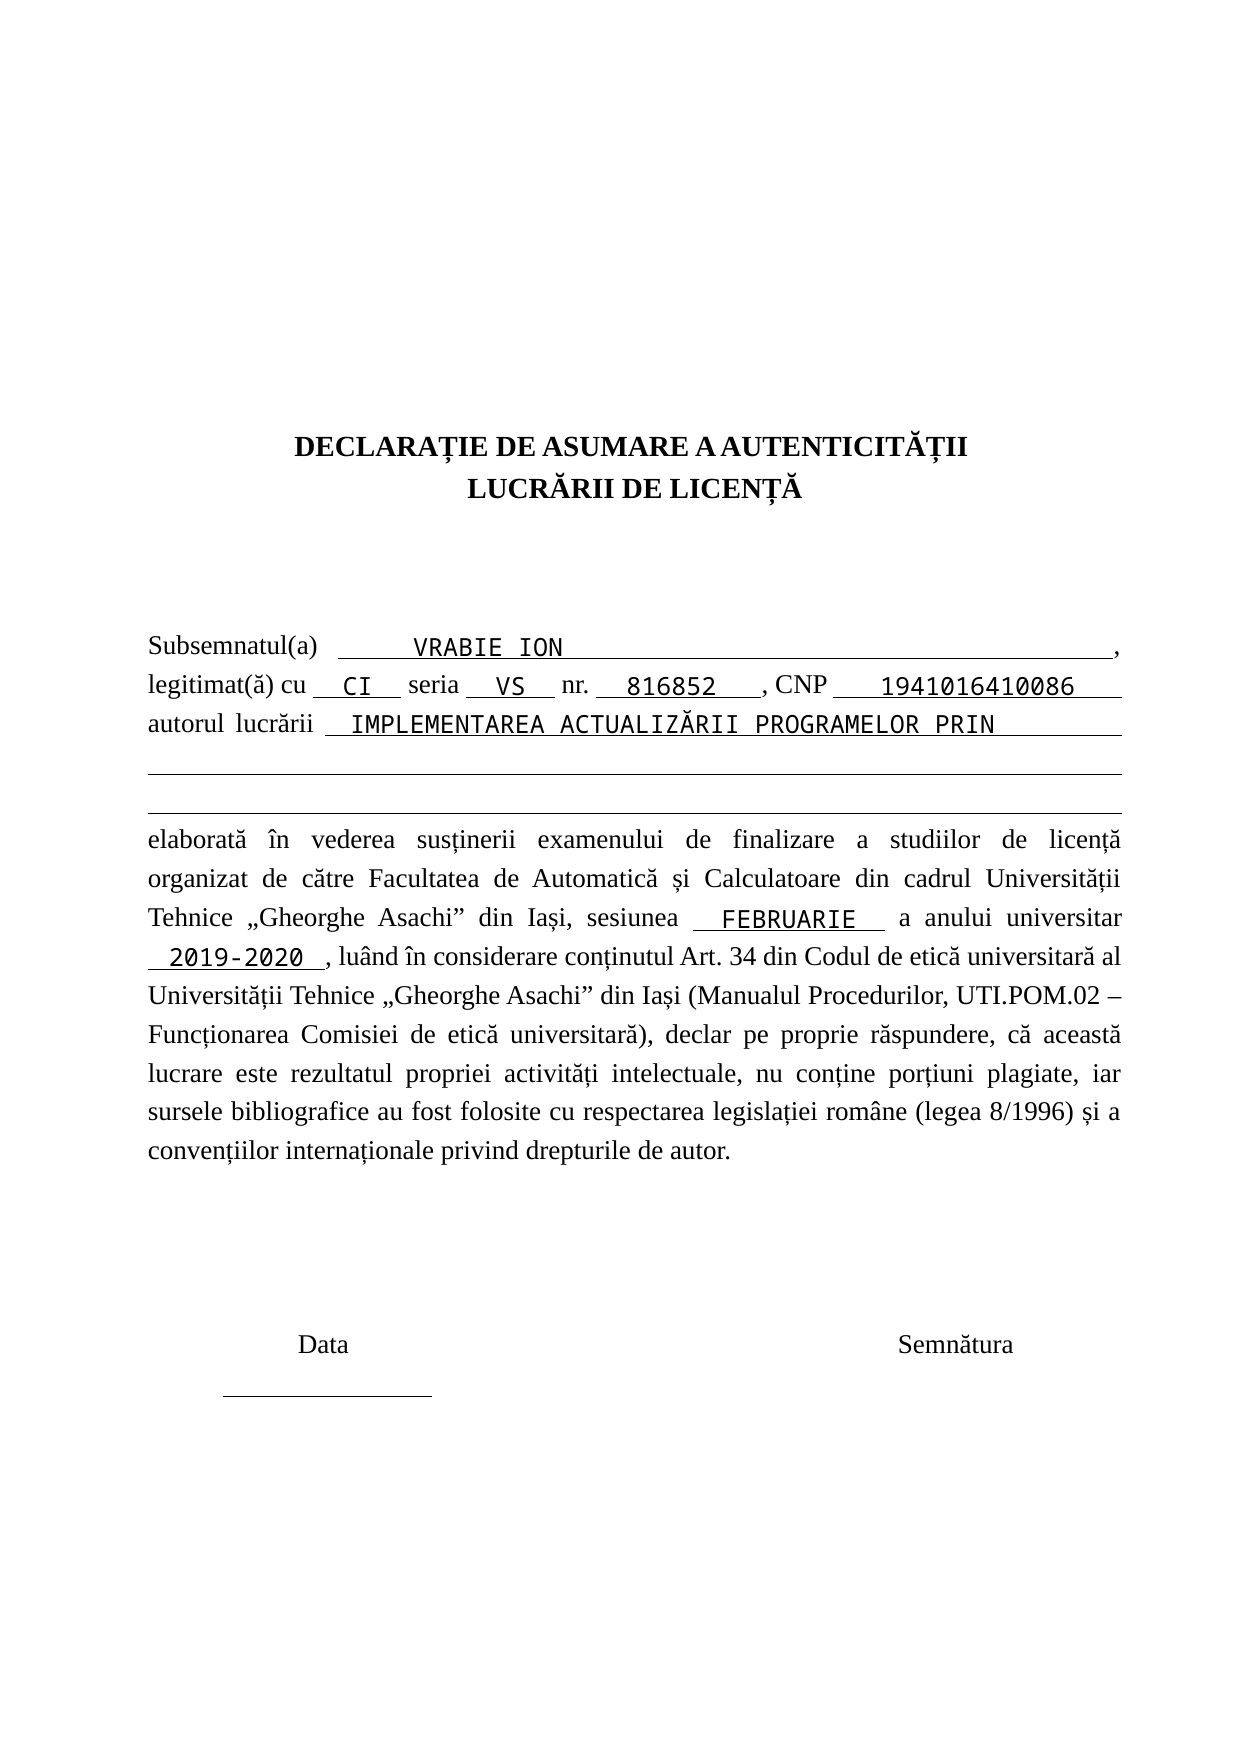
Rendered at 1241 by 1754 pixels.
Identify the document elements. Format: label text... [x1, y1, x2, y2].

text CI [313, 668, 401, 696]
text [148, 775, 1122, 813]
text Data Semnătura [148, 1329, 1122, 1360]
text Implementarea actualizării programelor prin comunicație fără Fir [350, 707, 1097, 735]
text autorul lucrării [148, 707, 1122, 774]
text VS [466, 668, 555, 696]
text legitimat(ă) cu seria nr. , CNP [148, 668, 1122, 699]
text DECLARAȚIE DE ASUMARE A AUTENTICITĂȚII [148, 429, 1122, 462]
text februarie [693, 901, 885, 929]
text 816852 [596, 668, 761, 696]
text 2019-2020 [148, 940, 325, 968]
text 1941016410086 [833, 668, 1122, 696]
text Subsemnatul(a) , [148, 629, 1122, 660]
text LUCRĂRII DE LICENȚĂ [148, 471, 1122, 504]
text elaborată în vederea susținerii examenului de finalizare a studiilor de licență organizat de către Facultatea de Automatică și Calculatoare din cadrul Universității Tehnice „Gheorghe Asachi” din Iași, sesiunea a anului universitar , luând în considerare conținutul Art. 34 din Codul de etică universitară al Universității Tehnice „Gheorghe Asachi” din Iași (Manualul Procedurilor, UTI.POM.02 – Funcționarea Comisiei de etică universitară), declar pe proprie răspundere, că această lucrare este rezultatul propriei activități intelectuale, nu conține porțiuni plagiate, iar sursele bibliografice au fost folosite cu respectarea legislației române (legea 8/1996) și a convențiilor internaționale privind drepturile de autor. [148, 823, 1122, 1166]
text VRABIE ION [363, 629, 1113, 657]
